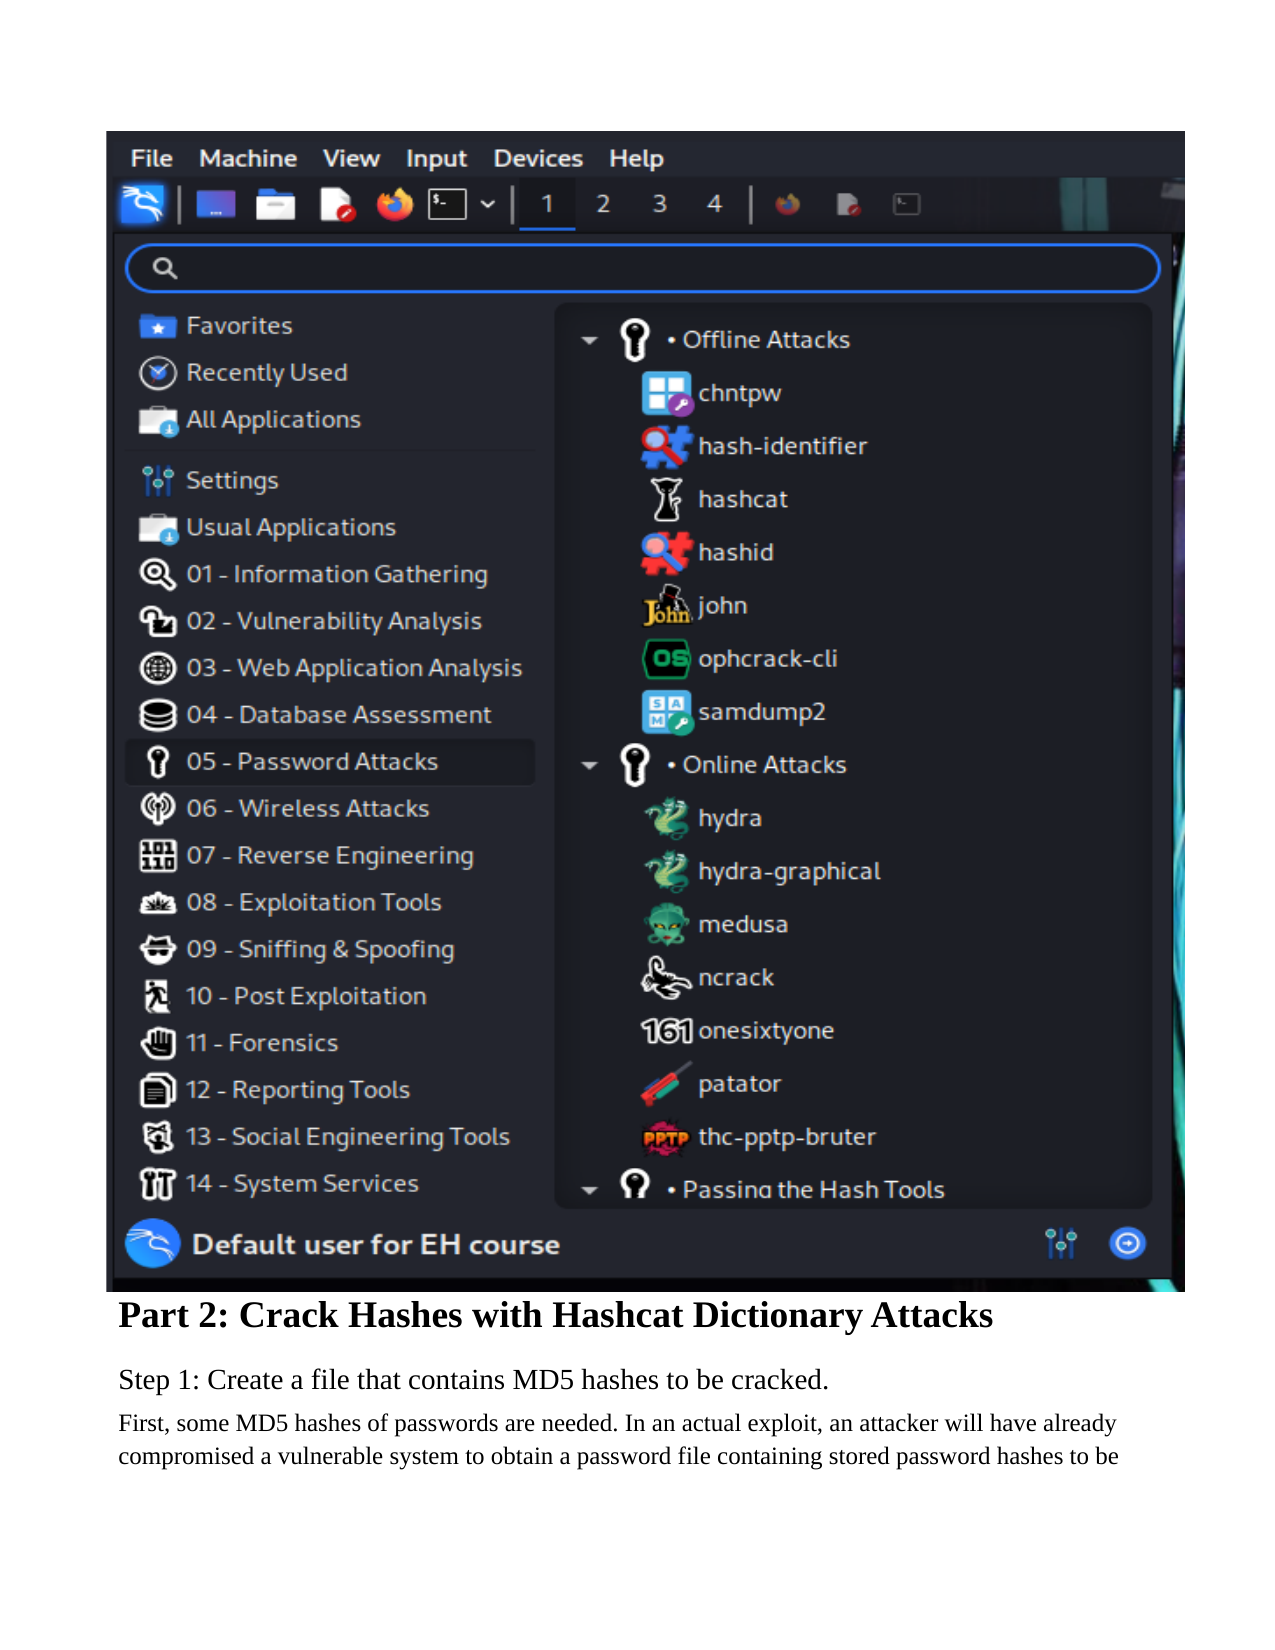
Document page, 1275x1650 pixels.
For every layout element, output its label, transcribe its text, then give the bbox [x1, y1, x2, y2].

picture [106, 131, 1185, 1292]
text First, some MD5 hashes of passwords are needed. In an actual exploit, an attacker will have already compromised a vulnerable system to obtain a password file containing stored password hashes to be [118, 1408, 1157, 1470]
subtitle Part 2: Crack Hashes with Hashcat Dictionary Attacks [118, 1292, 1157, 1335]
subtitle Step 1: Create a file that contains MD5 hashes to be cracked. [118, 1362, 1157, 1396]
subtitle [118, 118, 1157, 131]
